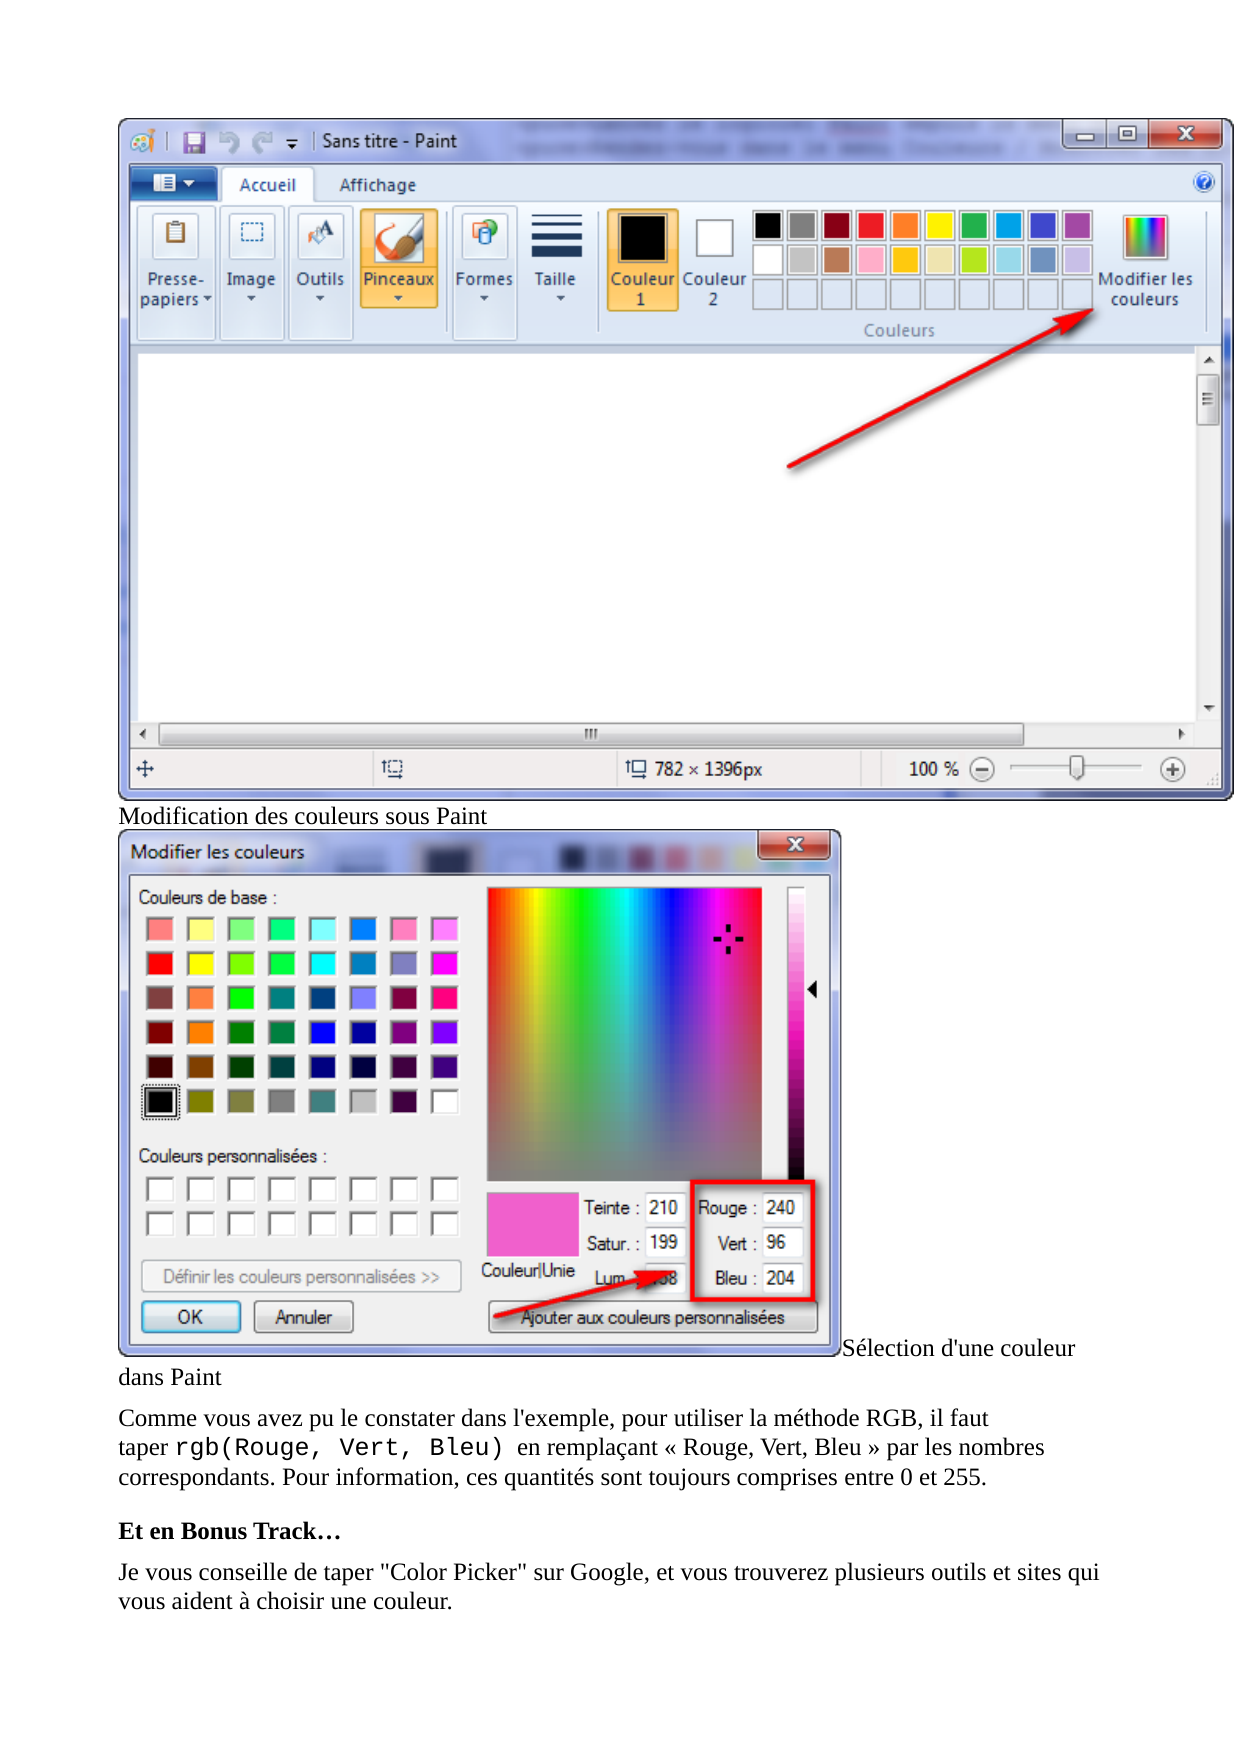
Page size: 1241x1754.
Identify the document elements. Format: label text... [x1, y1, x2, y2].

text Comme vous avez pu le constater dans l'exemple, pour utiliser la méthode RGB, il faut taper rgb(Rouge, Vert, Bleu) en remplaçant « Rouge, Vert, Bleu » par les nombres correspondants. Pour information, ces quantités sont toujours comprises entre 0 et 255. [118, 1403, 1122, 1491]
text Je vous conseille de taper "Color Picker" sur Google, et vous trouverez plusieurs outils et sites qui vous aident à choisir une couleur. [118, 1557, 1122, 1615]
picture [118, 118, 1234, 801]
subtitle Et en Bonus Track… [118, 1516, 1122, 1545]
text Modification des couleurs sous PaintSélection d'une couleur dans Paint [118, 801, 1122, 1390]
picture [118, 829, 842, 1357]
